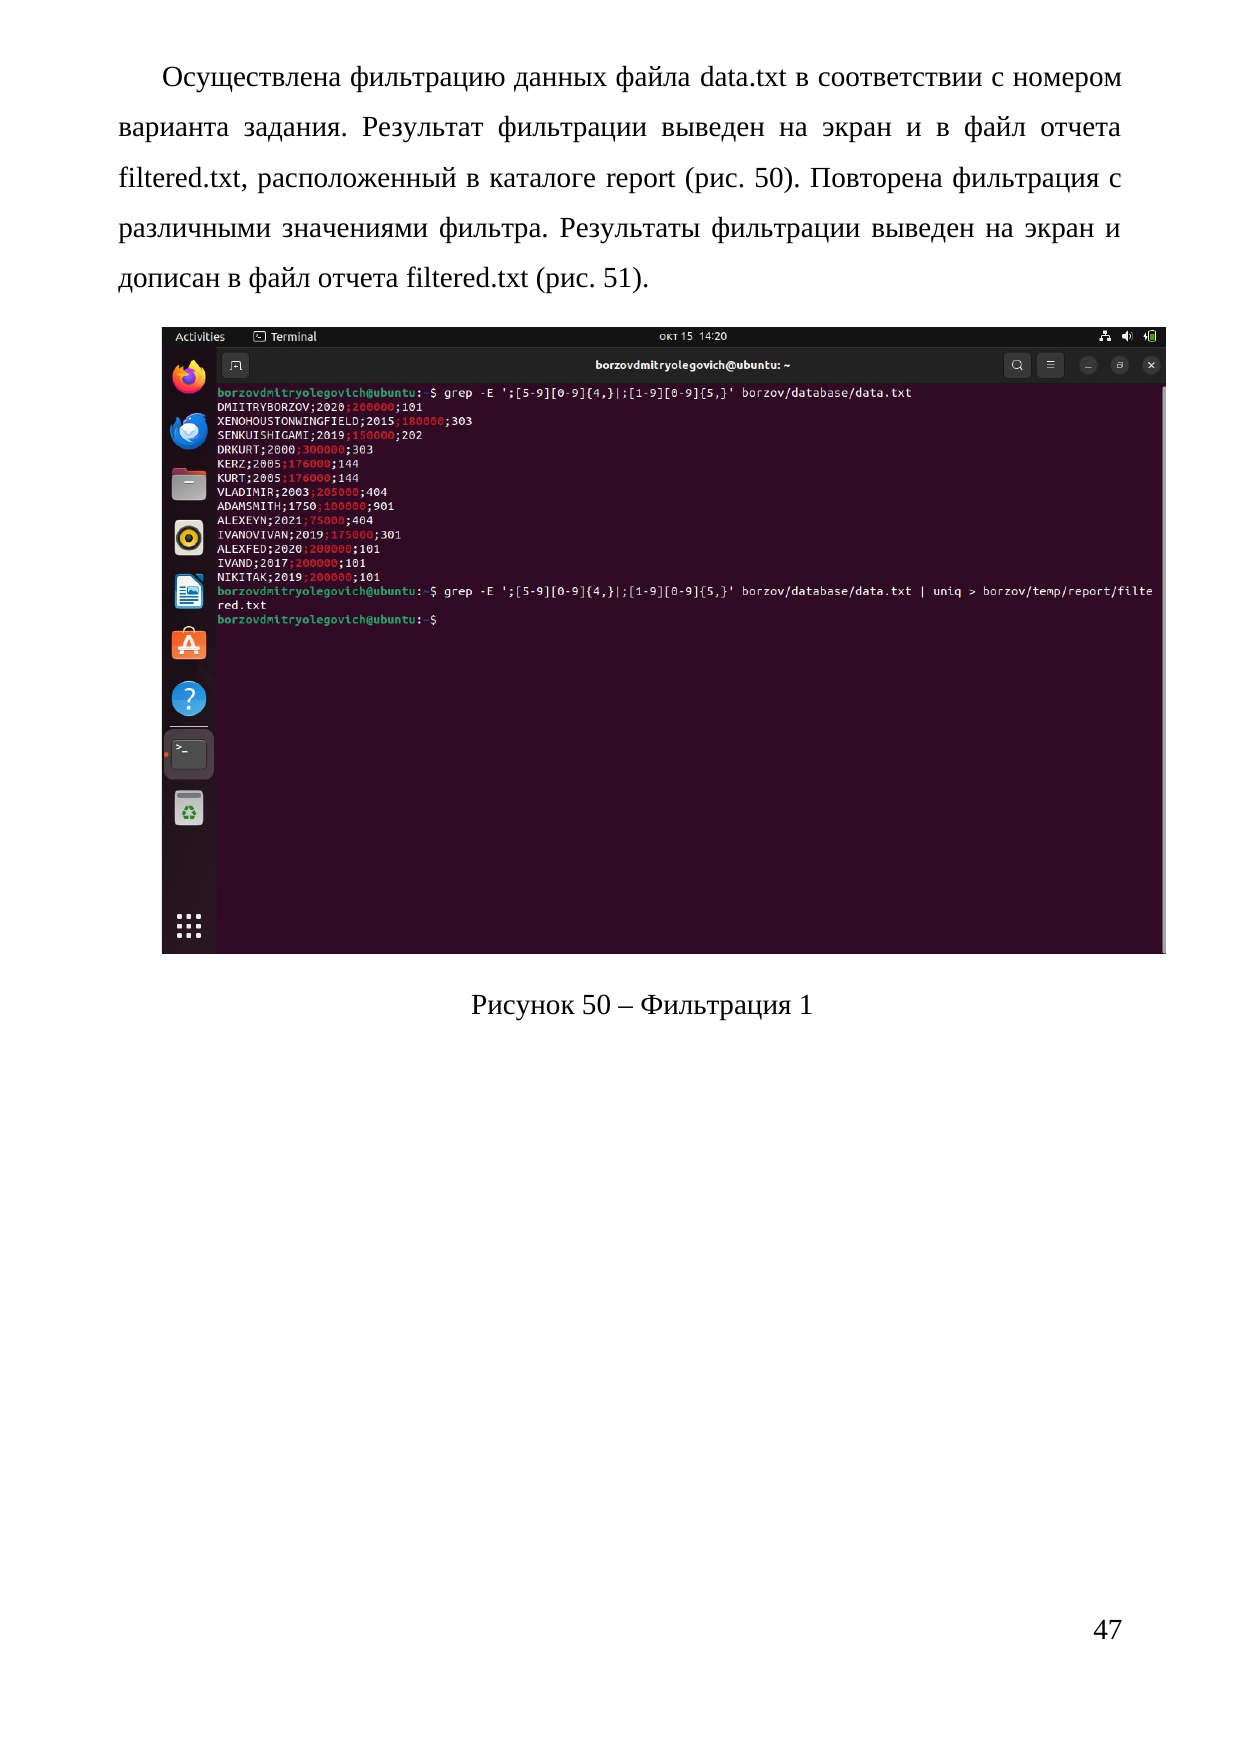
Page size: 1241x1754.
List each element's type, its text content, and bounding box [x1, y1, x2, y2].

text Осуществлена фильтрацию данных файла data.txt в соответствии с номером варианта задания. Результат фильтрации выведен на экран и в файл отчета filtered.txt, расположенный в каталоге report (рис. 50). Повторена фильтрация с различными значениями фильтра. Результаты фильтрации выведен на экран и дописан в файл отчета filtered.txt (рис. 51). [118, 59, 1122, 294]
text Рисунок 50 – Фильтрация 1 [118, 987, 1122, 1021]
picture [161, 327, 1166, 954]
